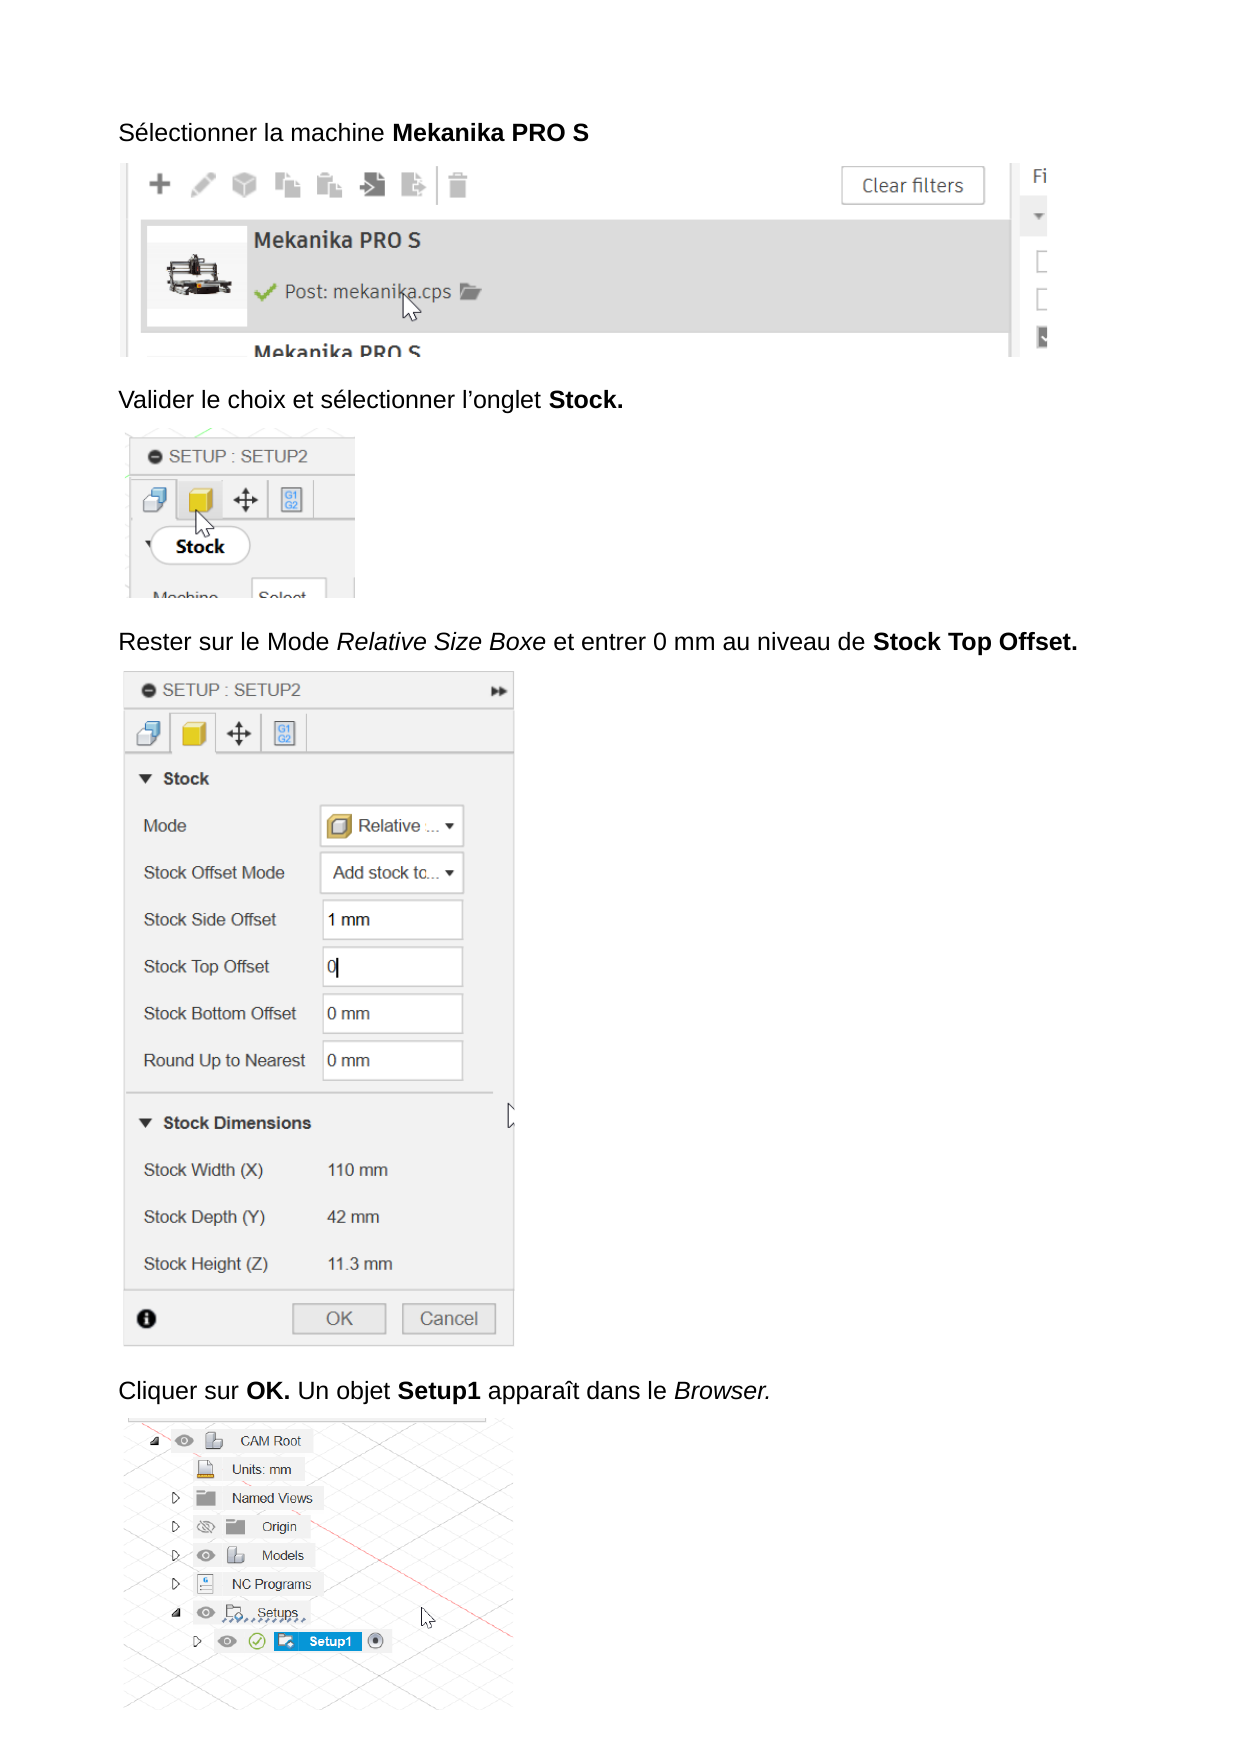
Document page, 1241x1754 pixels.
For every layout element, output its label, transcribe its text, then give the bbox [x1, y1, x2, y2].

picture [123, 671, 515, 1347]
text Valider le choix et sélectionner l’onglet Stock. Rester sur le Mode Relative Size Boxe et entrer 0 mm au niveau de Stock Top Offset. Cliquer sur OK. Un objet Setup1 apparaît dans le Browser. [118, 147, 1122, 1404]
text Sélectionner la machine Mekanika PRO S [118, 118, 1122, 147]
picture [124, 428, 355, 598]
picture [120, 163, 1048, 357]
picture [123, 1418, 514, 1710]
